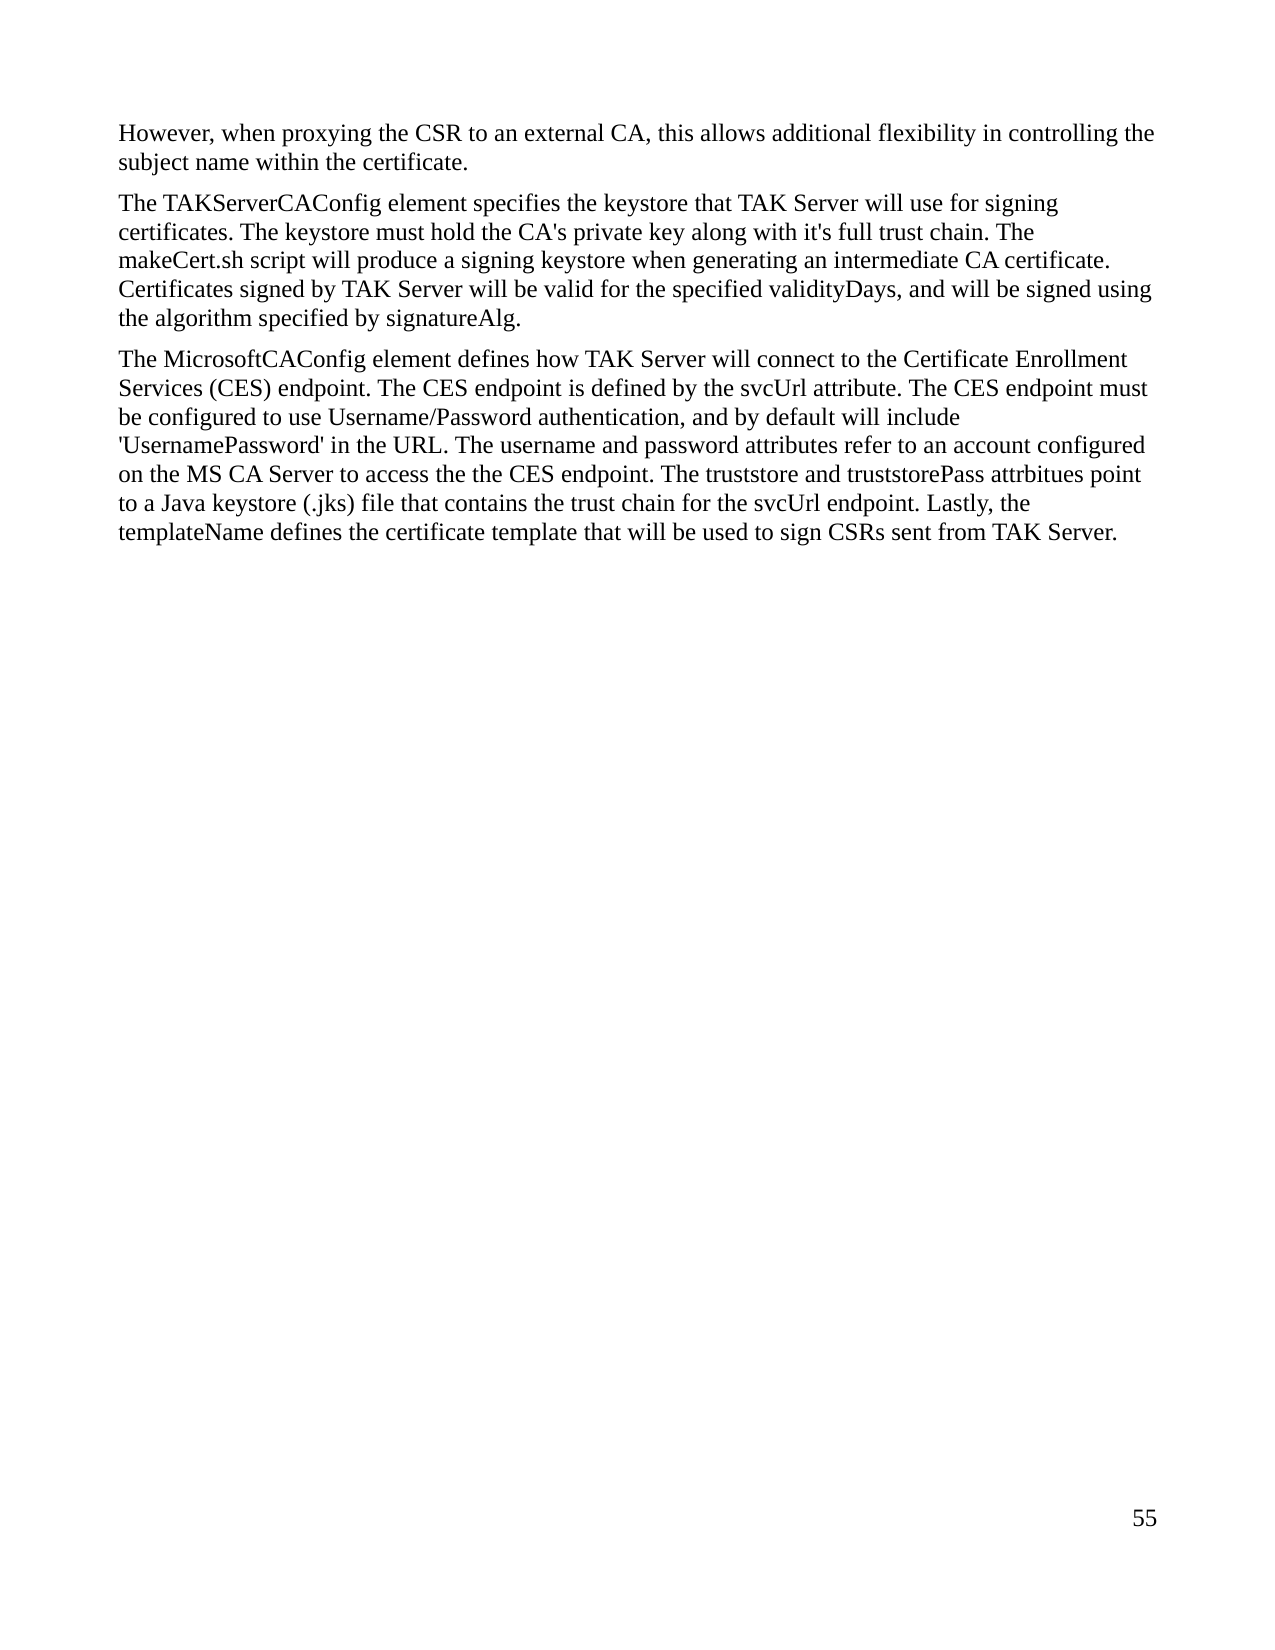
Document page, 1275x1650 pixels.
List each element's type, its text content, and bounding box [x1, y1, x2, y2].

text The TAKServerCAConfig element specifies the keystore that TAK Server will use for signing certificates. The keystore must hold the CA's private key along with it's full trust chain. The makeCert.sh script will produce a signing keystore when generating an intermediate CA certificate. Certificates signed by TAK Server will be valid for the specified validityDays, and will be signed using the algorithm specified by signatureAlg. [118, 188, 1157, 332]
text However, when proxying the CSR to an external CA, this allows additional flexibility in controlling the subject name within the certificate. [118, 118, 1157, 176]
text The MicrosoftCAConfig element defines how TAK Server will connect to the Certificate Enrollment Services (CES) endpoint. The CES endpoint is defined by the svcUrl attribute. The CES endpoint must be configured to use Username/Password authentication, and by default will include 'UsernamePassword' in the URL. The username and password attributes refer to an account configured on the MS CA Server to access the the CES endpoint. The truststore and truststorePass attrbitues point to a Java keystore (.jks) file that contains the trust chain for the svcUrl endpoint. Lastly, the templateName defines the certificate template that will be used to sign CSRs sent from TAK Server. [118, 344, 1157, 546]
